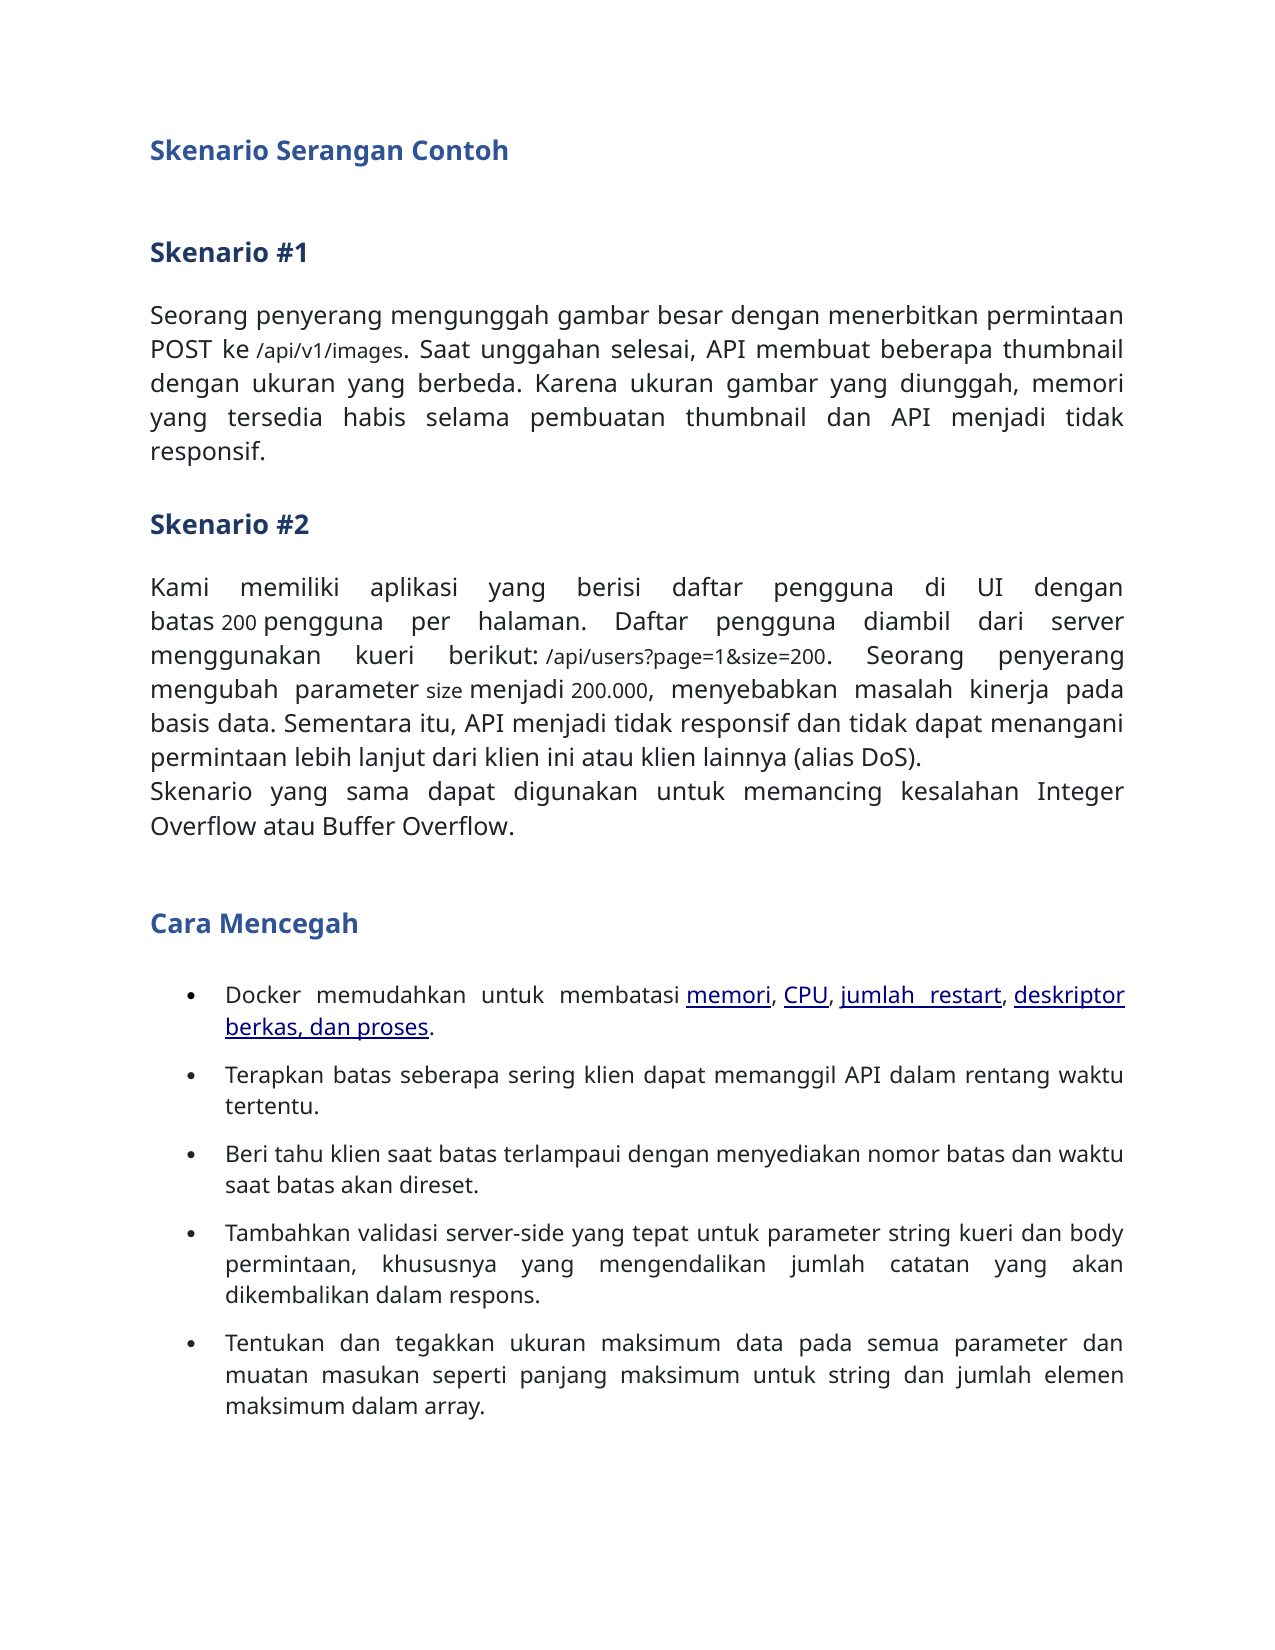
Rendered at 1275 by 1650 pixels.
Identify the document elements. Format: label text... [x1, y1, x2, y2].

subtitle Skenario Serangan Contoh [150, 131, 1125, 168]
text Skenario yang sama dapat digunakan untuk memancing kesalahan Integer Overflow atau Buffer Overflow. [150, 774, 1125, 842]
subtitle Skenario #1 [150, 233, 1125, 270]
list Docker memudahkan untuk membatasi memori, CPU, jumlah restart, deskriptor berkas, dan proses. [187, 979, 1125, 1042]
text Kami memiliki aplikasi yang berisi daftar pengguna di UI dengan batas 200 pengguna per halaman. Daftar pengguna diambil dari server menggunakan kueri berikut: /api/users?page=1&size=200. Seorang penyerang mengubah parameter size menjadi 200.000, menyebabkan masalah kinerja pada basis data. Sementara itu, API menjadi tidak responsif dan tidak dapat menangani permintaan lebih lanjut dari klien ini atau klien lainnya (alias DoS). [150, 570, 1125, 774]
list Terapkan batas seberapa sering klien dapat memanggil API dalam rentang waktu tertentu. [187, 1059, 1125, 1121]
subtitle Skenario #2 [150, 505, 1125, 542]
subtitle Cara Mencegah [150, 905, 1125, 942]
list Tambahkan validasi server-side yang tepat untuk parameter string kueri dan body permintaan, khususnya yang mengendalikan jumlah catatan yang akan dikembalikan dalam respons. [187, 1217, 1125, 1311]
list Tentukan dan tegakkan ukuran maksimum data pada semua parameter dan muatan masukan seperti panjang maksimum untuk string dan jumlah elemen maksimum dalam array. [187, 1327, 1125, 1421]
list Beri tahu klien saat batas terlampaui dengan menyediakan nomor batas dan waktu saat batas akan direset. [187, 1138, 1125, 1200]
text Seorang penyerang mengunggah gambar besar dengan menerbitkan permintaan POST ke /api/v1/images. Saat unggahan selesai, API membuat beberapa thumbnail dengan ukuran yang berbeda. Karena ukuran gambar yang diunggah, memori yang tersedia habis selama pembuatan thumbnail dan API menjadi tidak responsif. [150, 297, 1125, 468]
